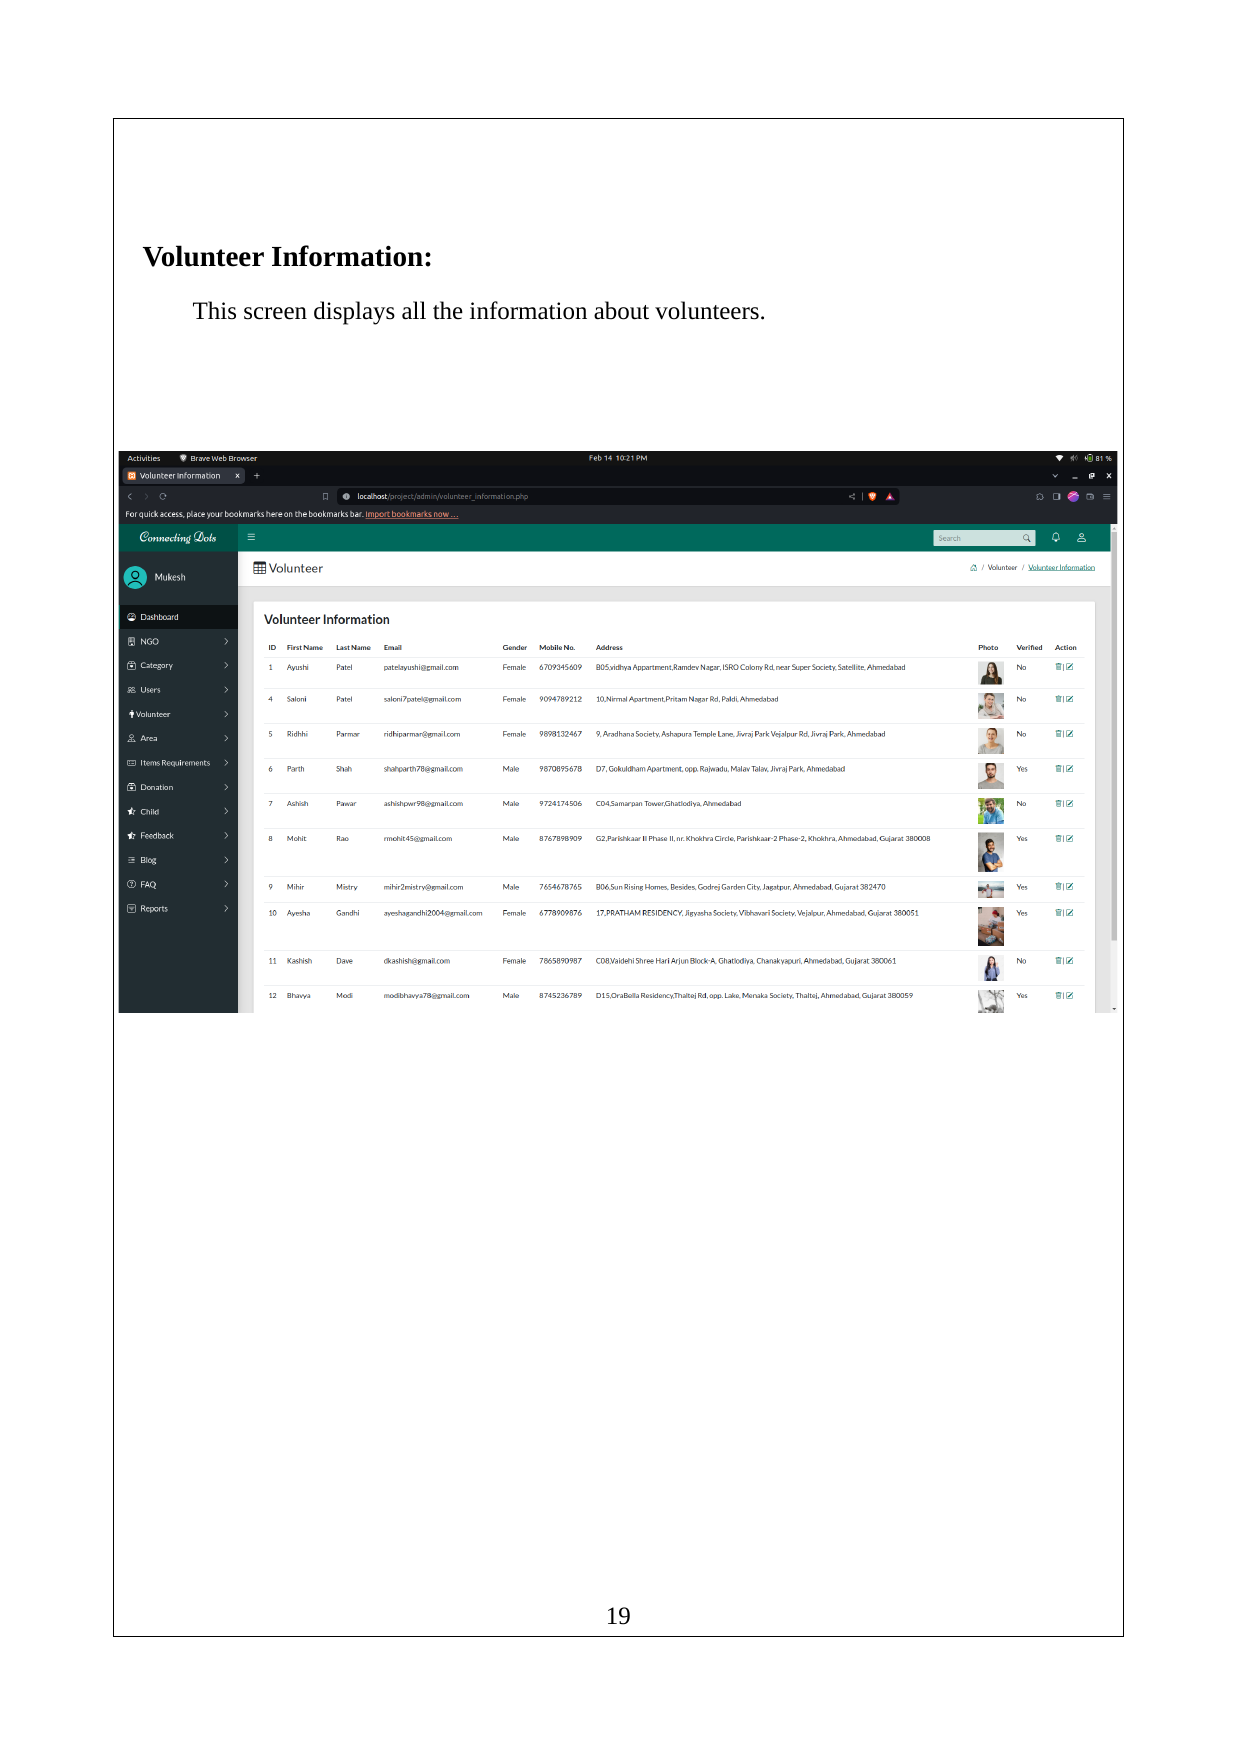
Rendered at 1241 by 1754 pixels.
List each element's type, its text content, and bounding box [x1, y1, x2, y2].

picture [118, 451, 1118, 1013]
text This screen displays all the information about volunteers. [142, 296, 1094, 325]
text Volunteer Information: [142, 239, 1094, 272]
